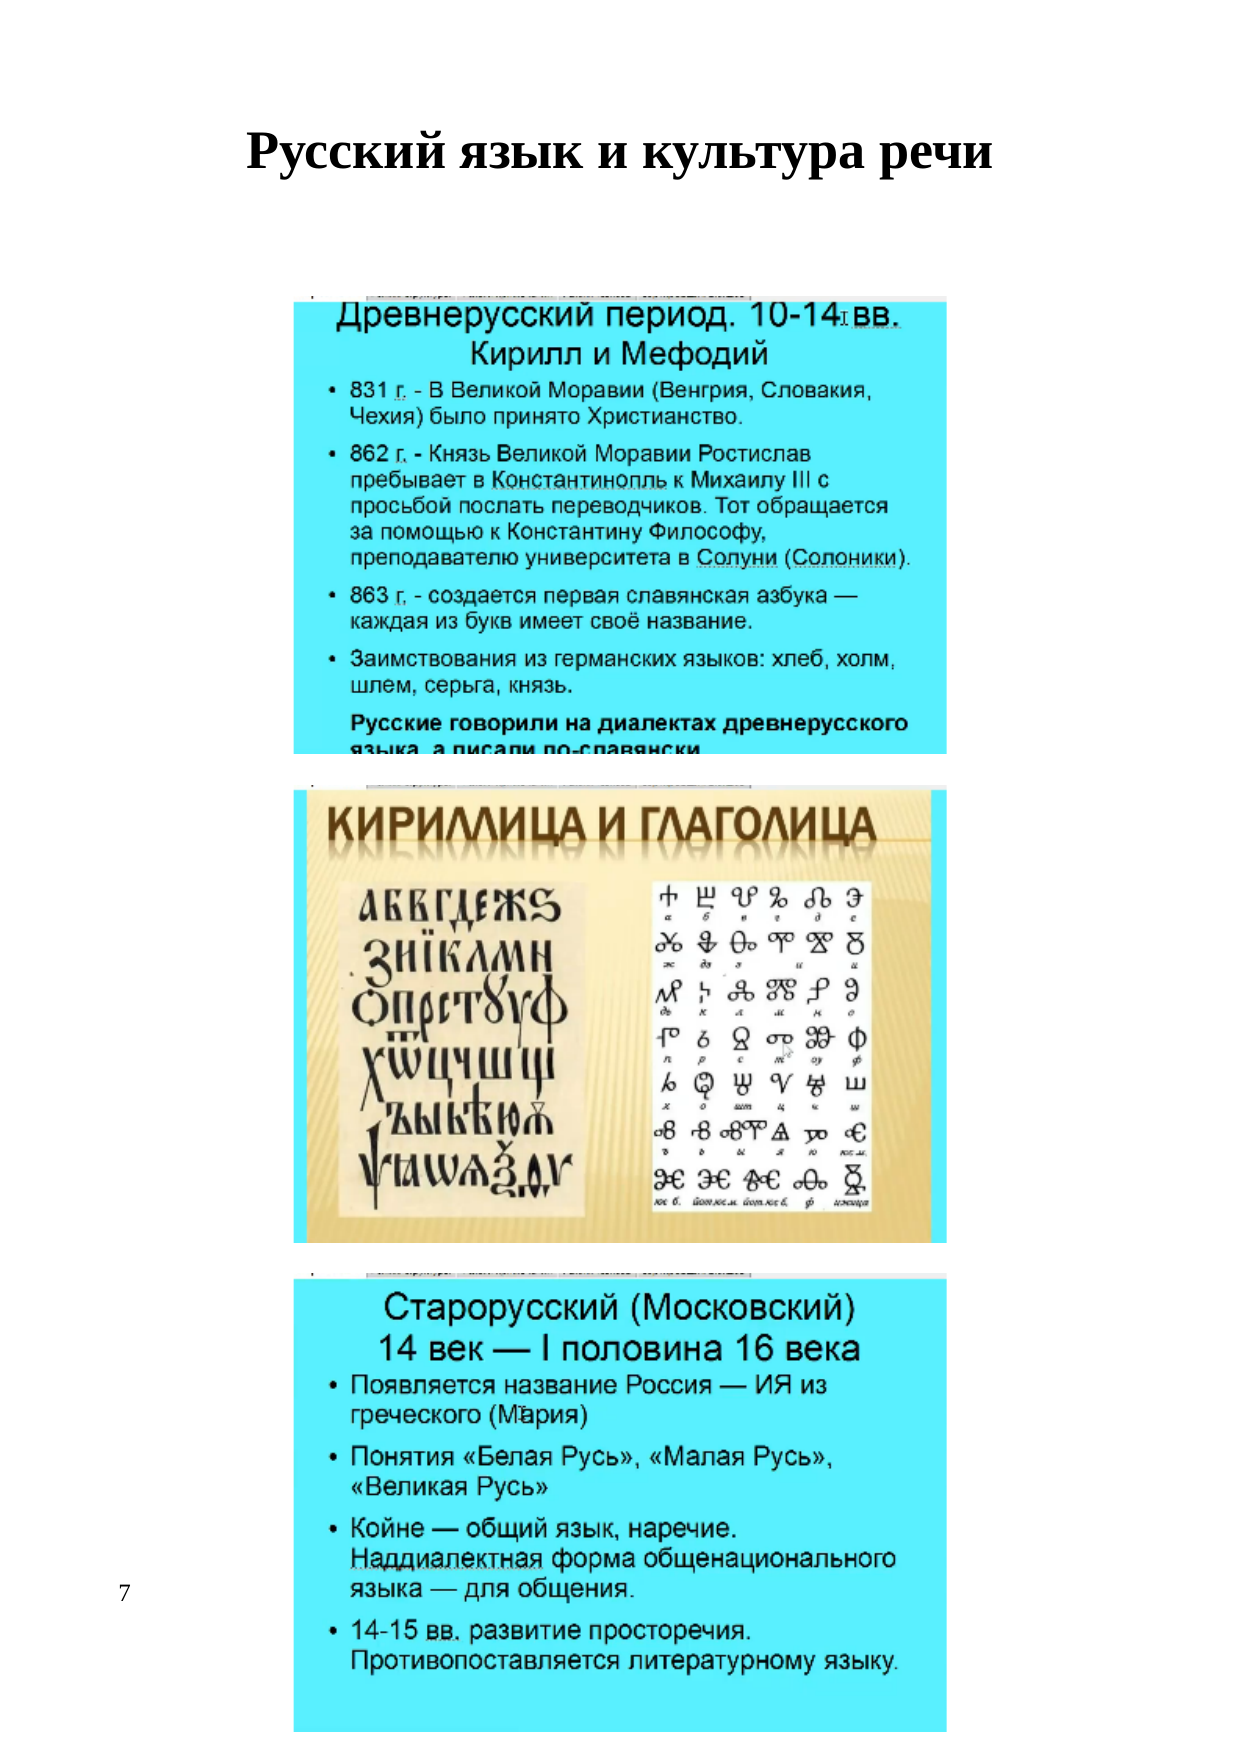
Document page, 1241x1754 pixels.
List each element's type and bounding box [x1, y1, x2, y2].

picture [293, 785, 947, 1243]
picture [293, 296, 947, 754]
picture [293, 1273, 947, 1732]
